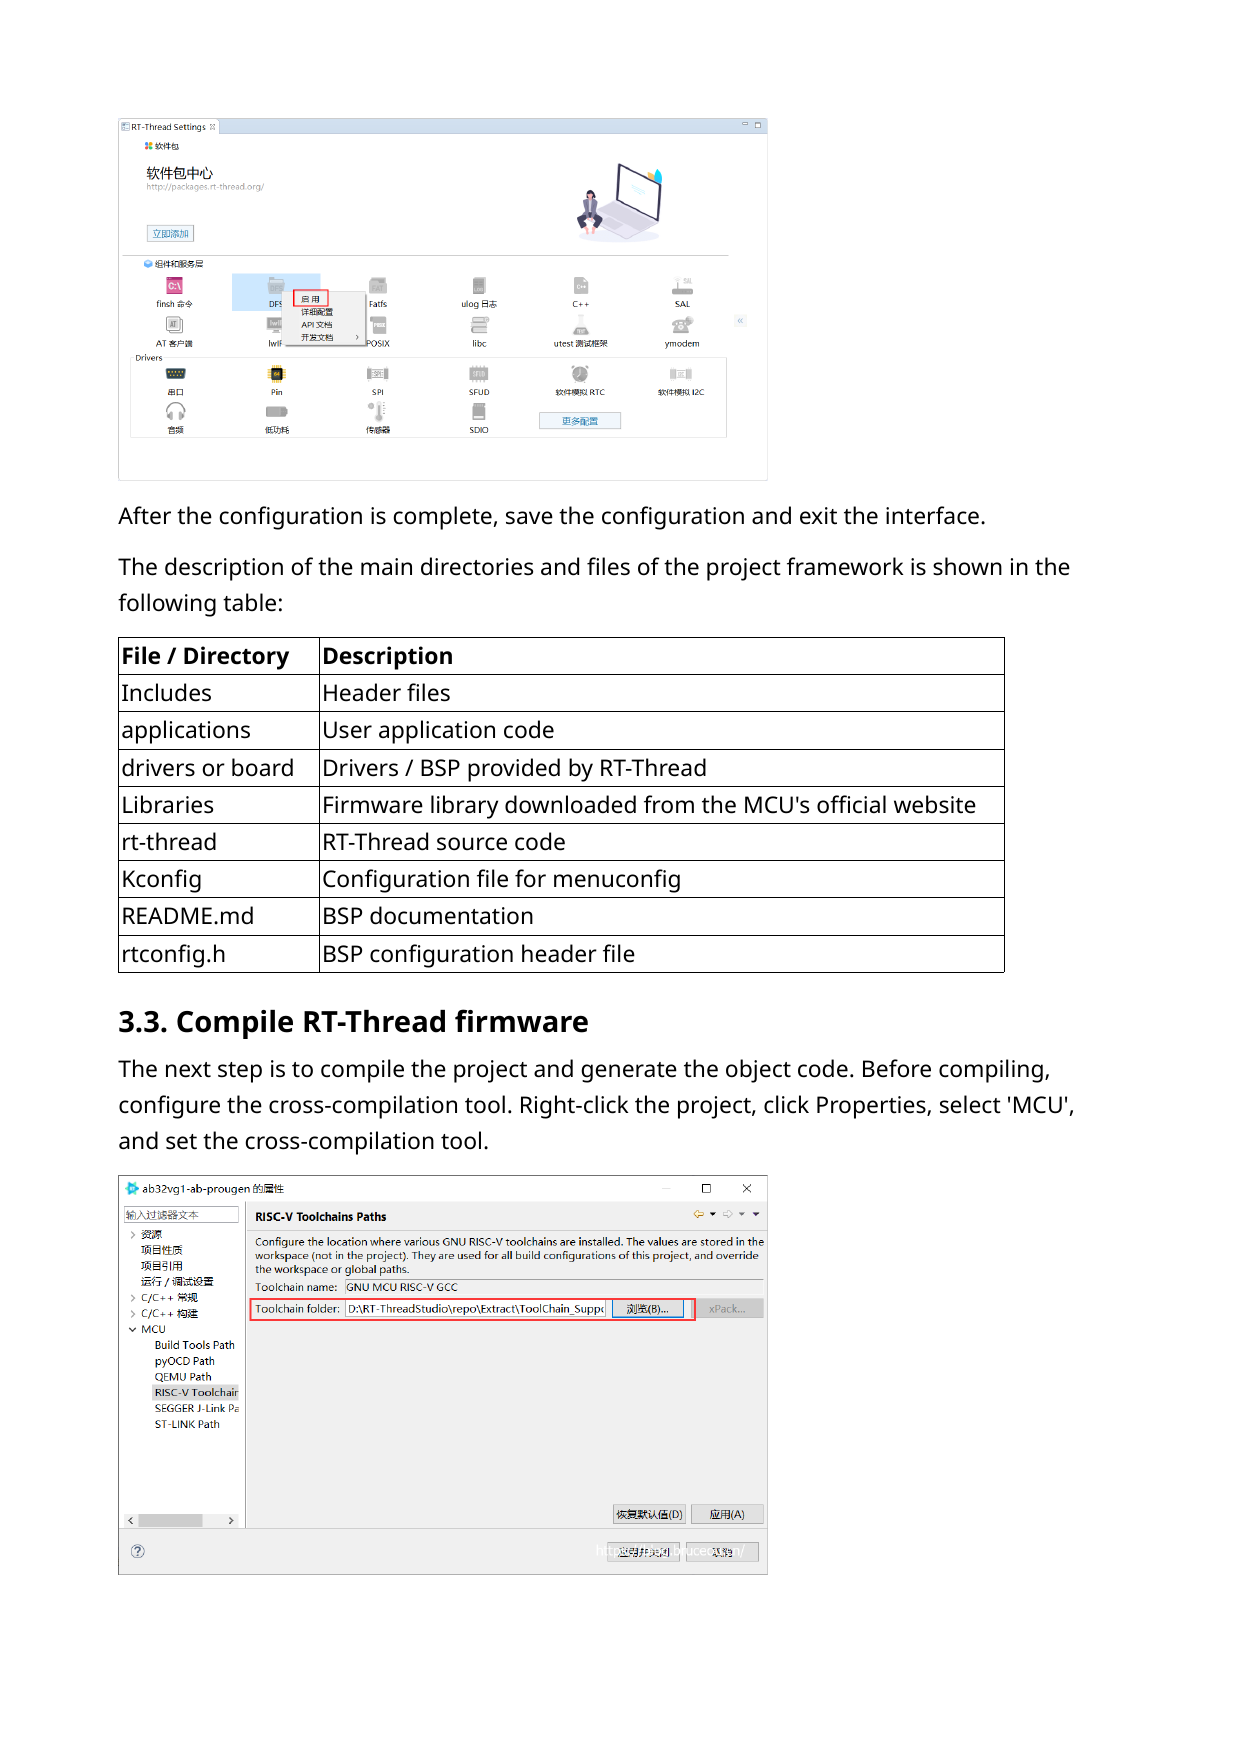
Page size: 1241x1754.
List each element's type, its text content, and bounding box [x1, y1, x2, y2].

table_cell Firmware library downloaded from the MCU's official website [320, 787, 1004, 823]
table_cell rtconfig.h [119, 936, 319, 972]
picture [118, 1175, 768, 1575]
picture [118, 118, 768, 481]
text The description of the main directories and files of the project framework is shown in the following table: [118, 551, 1122, 618]
table_cell applications [119, 712, 319, 748]
table_cell README.md [119, 898, 319, 934]
table_cell Drivers / BSP provided by RT-Thread [320, 750, 1004, 786]
table_cell drivers or board [119, 750, 319, 786]
table_cell User application code [320, 712, 1004, 748]
table_header Description [320, 638, 1004, 674]
table_cell Includes [119, 675, 319, 711]
table_cell BSP documentation [320, 898, 1004, 934]
table_cell Configuration file for menuconfig [320, 861, 1004, 897]
table_cell BSP configuration header file [320, 936, 1004, 972]
table_cell Libraries [119, 787, 319, 823]
table_cell RT-Thread source code [320, 824, 1004, 860]
table_header File / Directory [119, 638, 319, 674]
subtitle 3.3. Compile RT-Thread firmware [118, 1001, 1122, 1041]
table_cell rt-thread [119, 824, 319, 860]
text After the configuration is complete, save the configuration and exit the interface. [118, 500, 1122, 531]
table_cell Header files [320, 675, 1004, 711]
table_cell Kconfig [119, 861, 319, 897]
text The next step is to compile the project and generate the object code. Before compiling, configure the cross-compilation tool. Right-click the project, click Properties, select 'MCU', and set the cross-compilation tool. [118, 1053, 1122, 1156]
